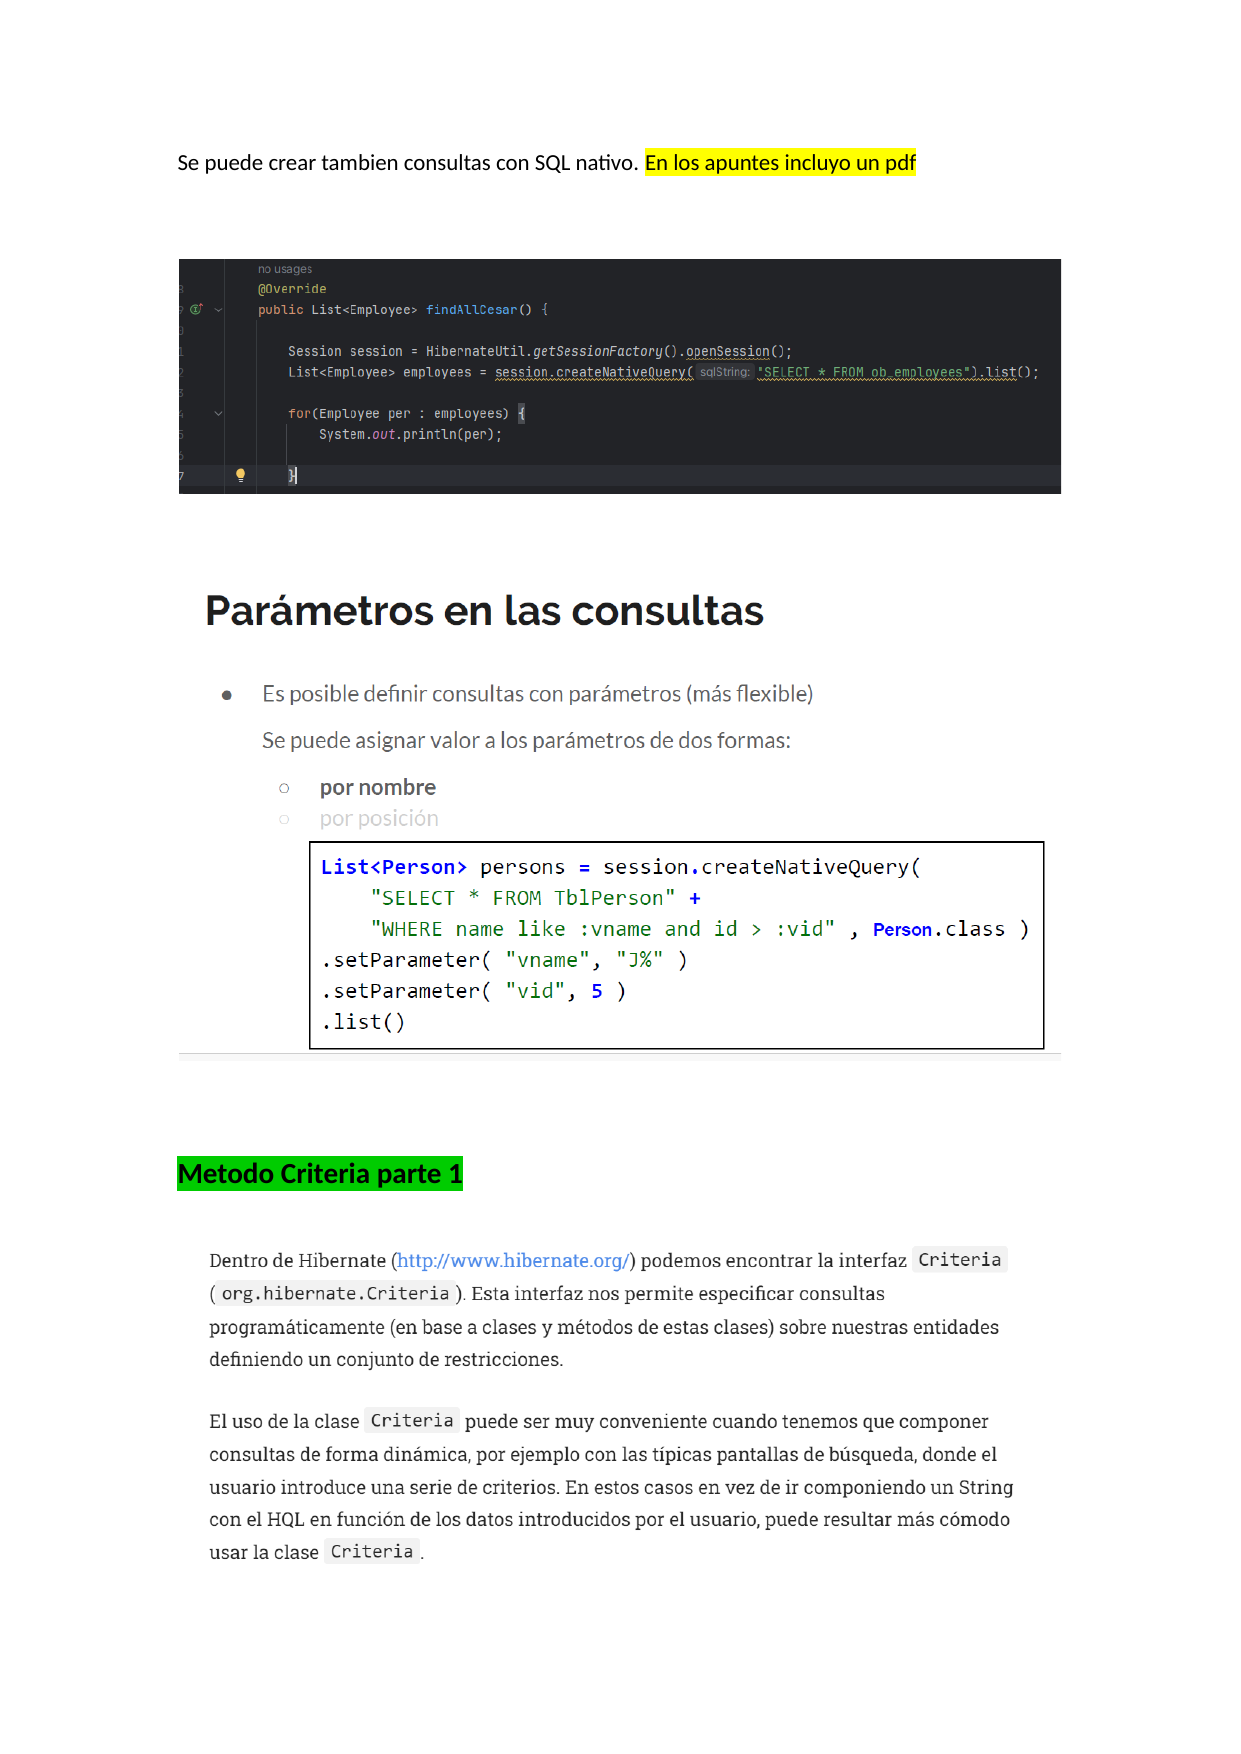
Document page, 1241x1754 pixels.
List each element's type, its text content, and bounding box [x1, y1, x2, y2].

text Se puede crear tambien consultas con SQL nativo. En los apuntes incluyo un pdf [177, 148, 1063, 176]
picture [179, 259, 1062, 494]
picture [179, 586, 1062, 1061]
picture [183, 1225, 1049, 1587]
text Metodo Criteria parte 1 [177, 1156, 1063, 1191]
